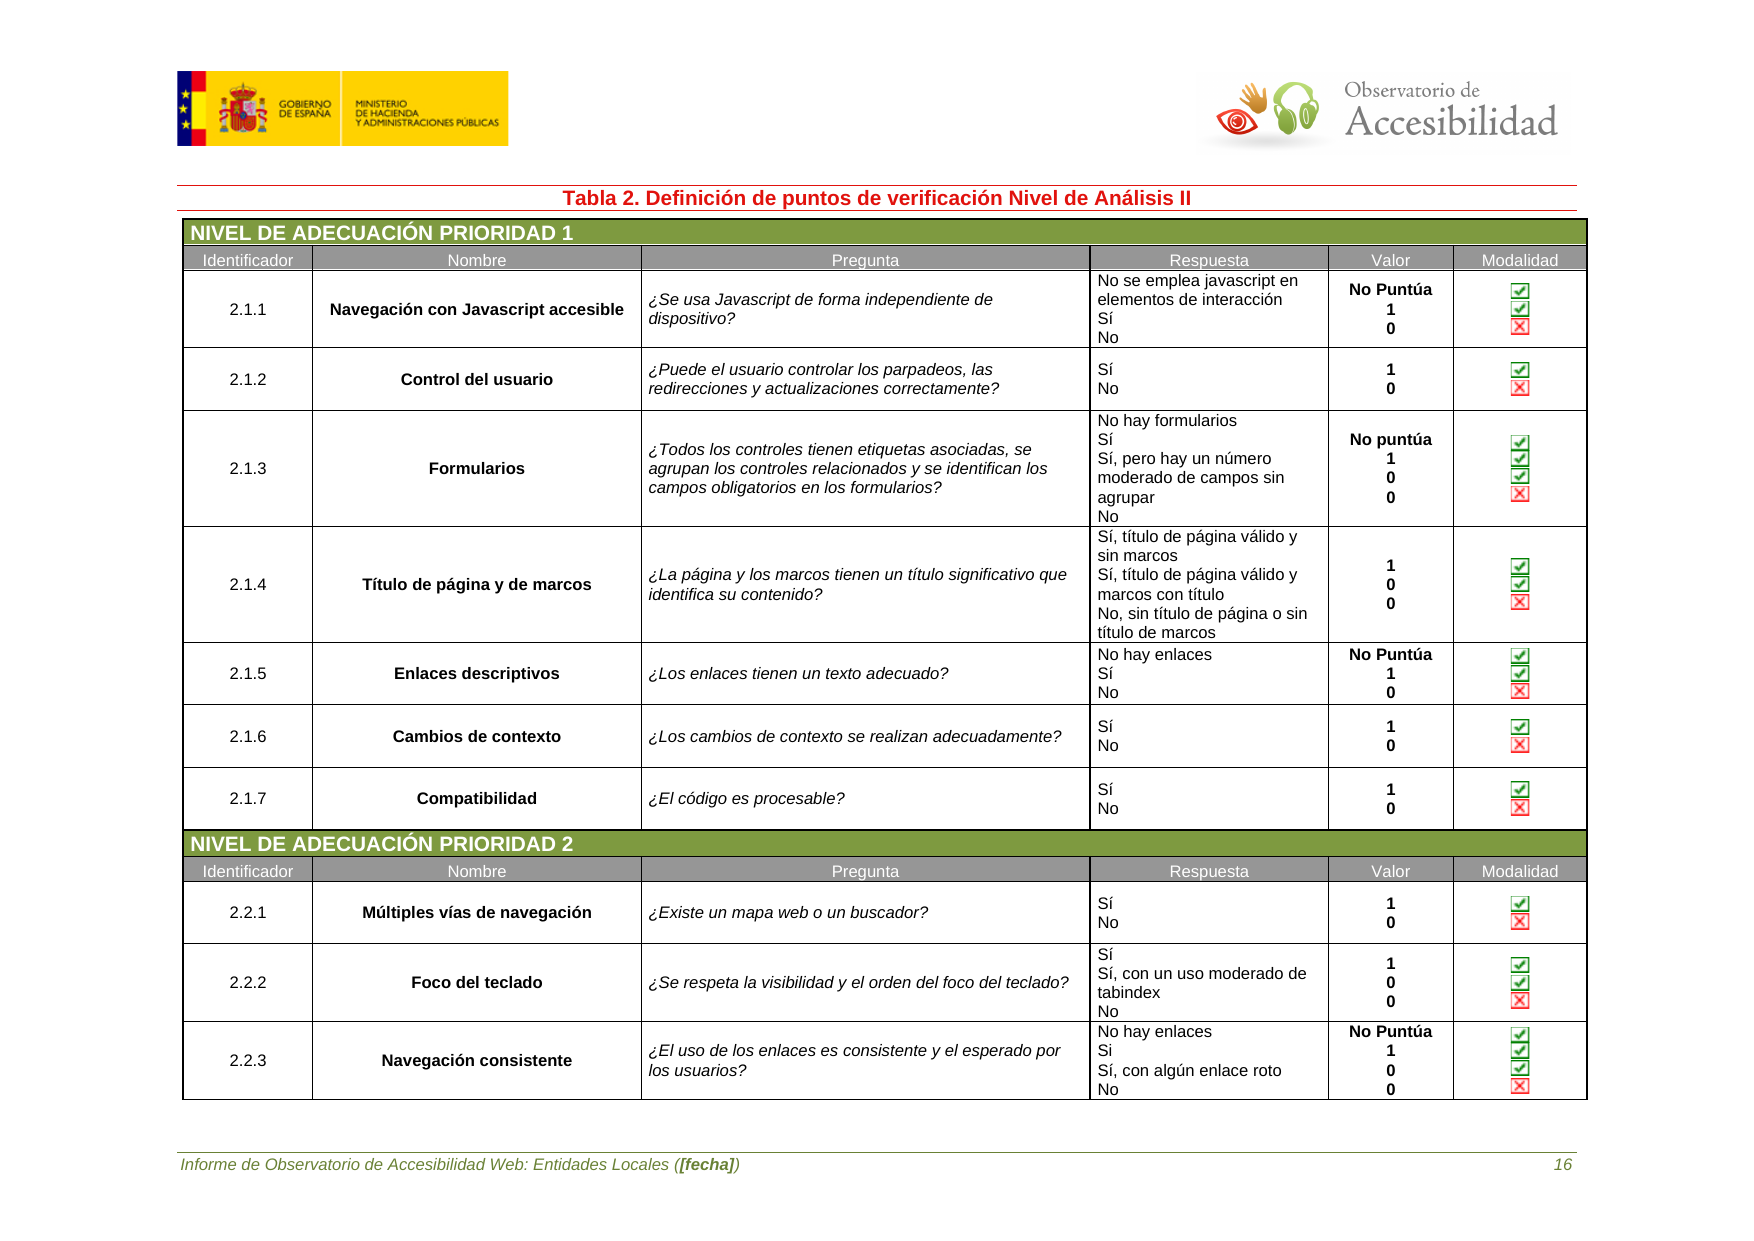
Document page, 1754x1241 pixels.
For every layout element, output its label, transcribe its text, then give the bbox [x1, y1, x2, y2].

table_cell 1 0 [1329, 705, 1453, 767]
picture [1510, 719, 1530, 735]
table_cell Navegación consistente [313, 1022, 641, 1099]
picture [1510, 913, 1530, 930]
table_header NIVEL DE ADECUACIÓN PRIORIDAD 1 [184, 220, 1586, 244]
table_cell [1454, 768, 1586, 829]
table_cell 2.1.3 [184, 411, 312, 526]
table_cell ¿El código es procesable? [642, 768, 1089, 829]
table_cell Sí Sí, con un uso moderado de tabindex No [1091, 944, 1328, 1021]
picture [1510, 362, 1530, 378]
table_cell 1 0 [1329, 882, 1453, 943]
table_cell 2.1.1 [184, 271, 312, 347]
picture [1510, 683, 1530, 699]
table_cell [1454, 527, 1586, 642]
picture [1510, 283, 1530, 299]
table_cell Identificador [184, 246, 312, 269]
table_cell No se emplea javascript en elementos de interacción Sí No [1091, 271, 1328, 347]
picture [1510, 975, 1530, 991]
table_cell NIVEL DE ADECUACIÓN PRIORIDAD 2 [184, 831, 1586, 856]
table_cell Identificador [184, 857, 312, 881]
table_cell Pregunta [642, 857, 1089, 881]
text Tabla 2. Definición de puntos de verificación Nivel de Análisis II [177, 186, 1577, 210]
table_cell ¿Se respeta la visibilidad y el orden del foco del teclado? [642, 944, 1089, 1021]
table_cell No Puntúa 1 0 [1329, 643, 1453, 704]
picture [1510, 576, 1530, 592]
table_cell 2.2.2 [184, 944, 312, 1021]
table_cell Sí No [1091, 705, 1328, 767]
picture [1510, 1060, 1530, 1076]
table_cell ¿El uso de los enlaces es consistente y el esperado por los usuarios? [642, 1022, 1089, 1099]
table_cell Modalidad [1454, 857, 1586, 881]
table_cell 2.2.1 [184, 882, 312, 943]
table_cell [1454, 944, 1586, 1021]
picture [1510, 957, 1530, 973]
table_cell ¿Los cambios de contexto se realizan adecuadamente? [642, 705, 1089, 767]
table_cell No Puntúa 1 0 0 [1329, 1022, 1453, 1099]
table_cell Control del usuario [313, 348, 641, 410]
table_cell ¿Existe un mapa web o un buscador? [642, 882, 1089, 943]
table_cell Sí No [1091, 348, 1328, 410]
table_cell Formularios [313, 411, 641, 526]
table_cell Título de página y de marcos [313, 527, 641, 642]
table_cell [1454, 705, 1586, 767]
table_cell Pregunta [642, 246, 1089, 269]
table_cell Sí, título de página válido y sin marcos Sí, título de página válido y marcos con título No, sin título de página o sin título de marcos [1091, 527, 1328, 642]
picture [1510, 781, 1530, 798]
table_cell 2.1.6 [184, 705, 312, 767]
table_cell ¿Se usa Javascript de forma independiente de dispositivo? [642, 271, 1089, 347]
picture [1510, 486, 1530, 502]
table_cell Múltiples vías de navegación [313, 882, 641, 943]
table_cell [1454, 643, 1586, 704]
picture [1510, 435, 1530, 467]
picture [1510, 301, 1530, 317]
picture [1196, 72, 1572, 155]
table_cell 1 0 0 [1329, 527, 1453, 642]
table_cell Enlaces descriptivos [313, 643, 641, 704]
table_cell No hay formularios Sí Sí, pero hay un número moderado de campos sin agrupar No [1091, 411, 1328, 526]
table_cell 2.1.5 [184, 643, 312, 704]
table_cell 2.2.3 [184, 1022, 312, 1099]
table_cell ¿Los enlaces tienen un texto adecuado? [642, 643, 1089, 704]
picture [1510, 558, 1530, 575]
table_cell Respuesta [1091, 246, 1328, 269]
picture [1510, 665, 1530, 682]
picture [1510, 468, 1530, 484]
table_cell Navegación con Javascript accesible [313, 271, 641, 347]
table_cell Modalidad [1454, 246, 1586, 269]
table_cell Foco del teclado [313, 944, 641, 1021]
table_cell ¿Puede el usuario controlar los parpadeos, las redirecciones y actualizaciones correctamente? [642, 348, 1089, 410]
picture [1510, 992, 1530, 1009]
table_cell Valor [1329, 857, 1453, 881]
table_cell [1454, 411, 1586, 526]
table_cell Cambios de contexto [313, 705, 641, 767]
table_cell Sí No [1091, 768, 1328, 829]
table_cell [1454, 271, 1586, 347]
table_cell [1454, 882, 1586, 943]
table_cell Compatibilidad [313, 768, 641, 829]
table_cell Respuesta [1091, 857, 1328, 881]
table_cell No puntúa 1 0 0 [1329, 411, 1453, 526]
table_cell 2.1.4 [184, 527, 312, 642]
picture [1510, 648, 1530, 664]
table_cell ¿La página y los marcos tienen un título significativo que identifica su contenido? [642, 527, 1089, 642]
picture [1510, 1078, 1530, 1094]
picture [1510, 799, 1530, 816]
table_cell No hay enlaces Sí No [1091, 643, 1328, 704]
table_cell [1454, 348, 1586, 410]
picture [1510, 380, 1530, 396]
picture [177, 71, 509, 146]
table_cell ¿Todos los controles tienen etiquetas asociadas, se agrupan los controles relacionados y se identifican los campos obligatorios en los formularios? [642, 411, 1089, 526]
table_cell No hay enlaces Si Sí, con algún enlace roto No [1091, 1022, 1328, 1099]
table_cell No Puntúa 1 0 [1329, 271, 1453, 347]
table_cell Nombre [313, 857, 641, 881]
table_cell 1 0 0 [1329, 944, 1453, 1021]
table_cell Sí No [1091, 882, 1328, 943]
table_cell 1 0 [1329, 768, 1453, 829]
table_cell Valor [1329, 246, 1453, 269]
table_cell 2.1.7 [184, 768, 312, 829]
picture [1510, 594, 1530, 610]
picture [1510, 318, 1530, 335]
table_cell [1454, 1022, 1586, 1099]
table_cell 1 0 [1329, 348, 1453, 410]
picture [1510, 1027, 1530, 1059]
table_cell Nombre [313, 246, 641, 269]
table_cell 2.1.2 [184, 348, 312, 410]
picture [1510, 896, 1530, 912]
picture [1510, 737, 1530, 753]
